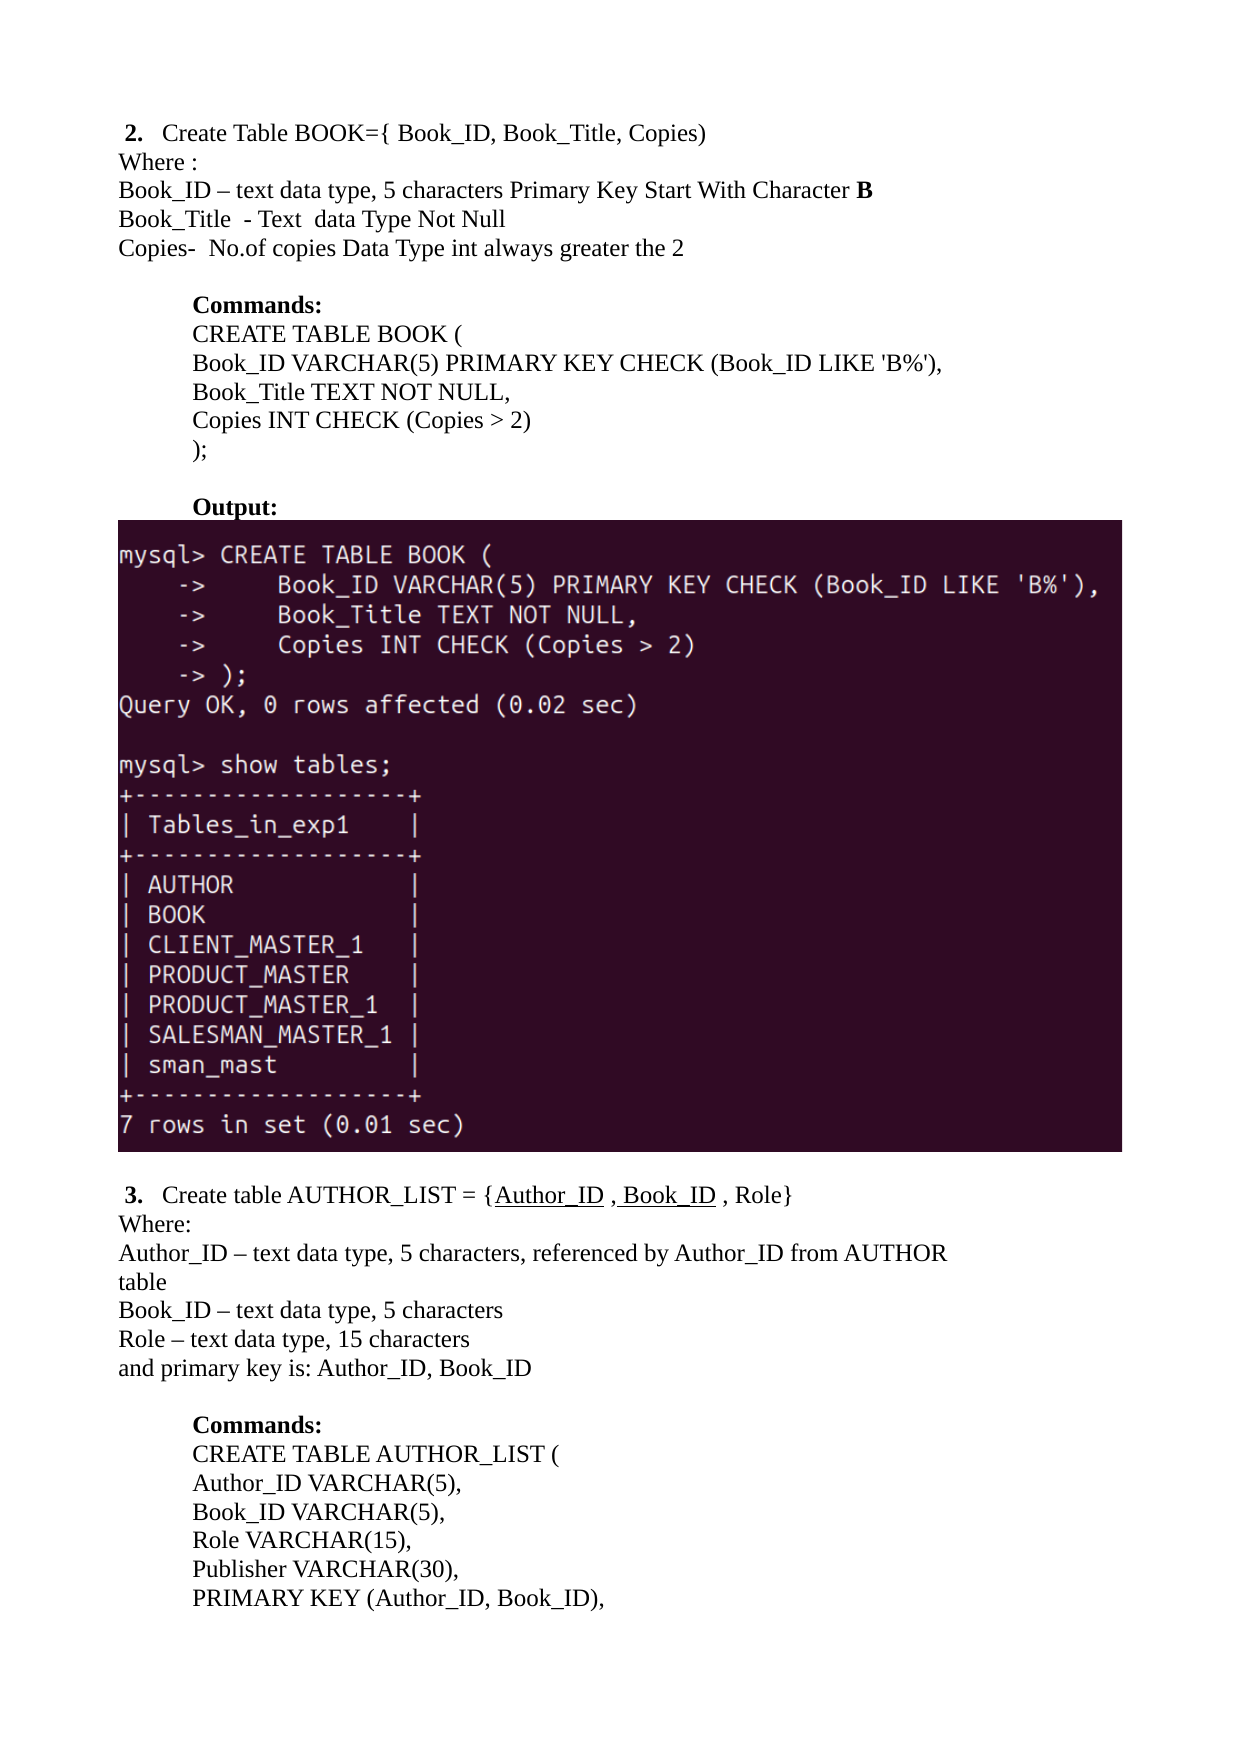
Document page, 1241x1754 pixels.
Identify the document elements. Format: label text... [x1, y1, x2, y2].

text Role VARCHAR(15), [118, 1526, 1122, 1554]
text Author_ID VARCHAR(5), [118, 1468, 1122, 1497]
text Book_Title - Text data Type Not Null [118, 204, 1122, 233]
text Book_ID VARCHAR(5) PRIMARY KEY CHECK (Book_ID LIKE 'B%'), [118, 348, 1122, 377]
text and primary key is: Author_ID, Book_ID [118, 1353, 1122, 1382]
list Create Table BOOK={ Book_ID, Book_Title, Copies) [124, 118, 1122, 147]
text CREATE TABLE AUTHOR_LIST ( [118, 1439, 1122, 1468]
text Book_Title TEXT NOT NULL, [118, 377, 1122, 406]
text Where: [118, 1209, 1122, 1238]
text Output: [118, 492, 1122, 520]
text Book_ID – text data type, 5 characters Primary Key Start With Character B [118, 176, 1122, 204]
text Copies- No.of copies Data Type int always greater the 2 [118, 233, 1122, 262]
list Create table AUTHOR_LIST = {Author_ID , Book_ID , Role} [124, 1181, 1122, 1209]
text Copies INT CHECK (Copies > 2) [118, 406, 1122, 434]
text Commands: [118, 1411, 1122, 1439]
text Author_ID – text data type, 5 characters, referenced by Author_ID from AUTHOR [118, 1238, 1122, 1267]
text Commands: [118, 291, 1122, 319]
text Where : [118, 147, 1122, 176]
text table [118, 1267, 1122, 1296]
text Publisher VARCHAR(30), [118, 1554, 1122, 1583]
picture [118, 520, 1123, 1152]
text PRIMARY KEY (Author_ID, Book_ID), [118, 1583, 1122, 1612]
text Book_ID VARCHAR(5), [118, 1497, 1122, 1526]
text ); [118, 434, 1122, 463]
text CREATE TABLE BOOK ( [118, 319, 1122, 348]
text Role – text data type, 15 characters [118, 1324, 1122, 1353]
text Book_ID – text data type, 5 characters [118, 1296, 1122, 1324]
